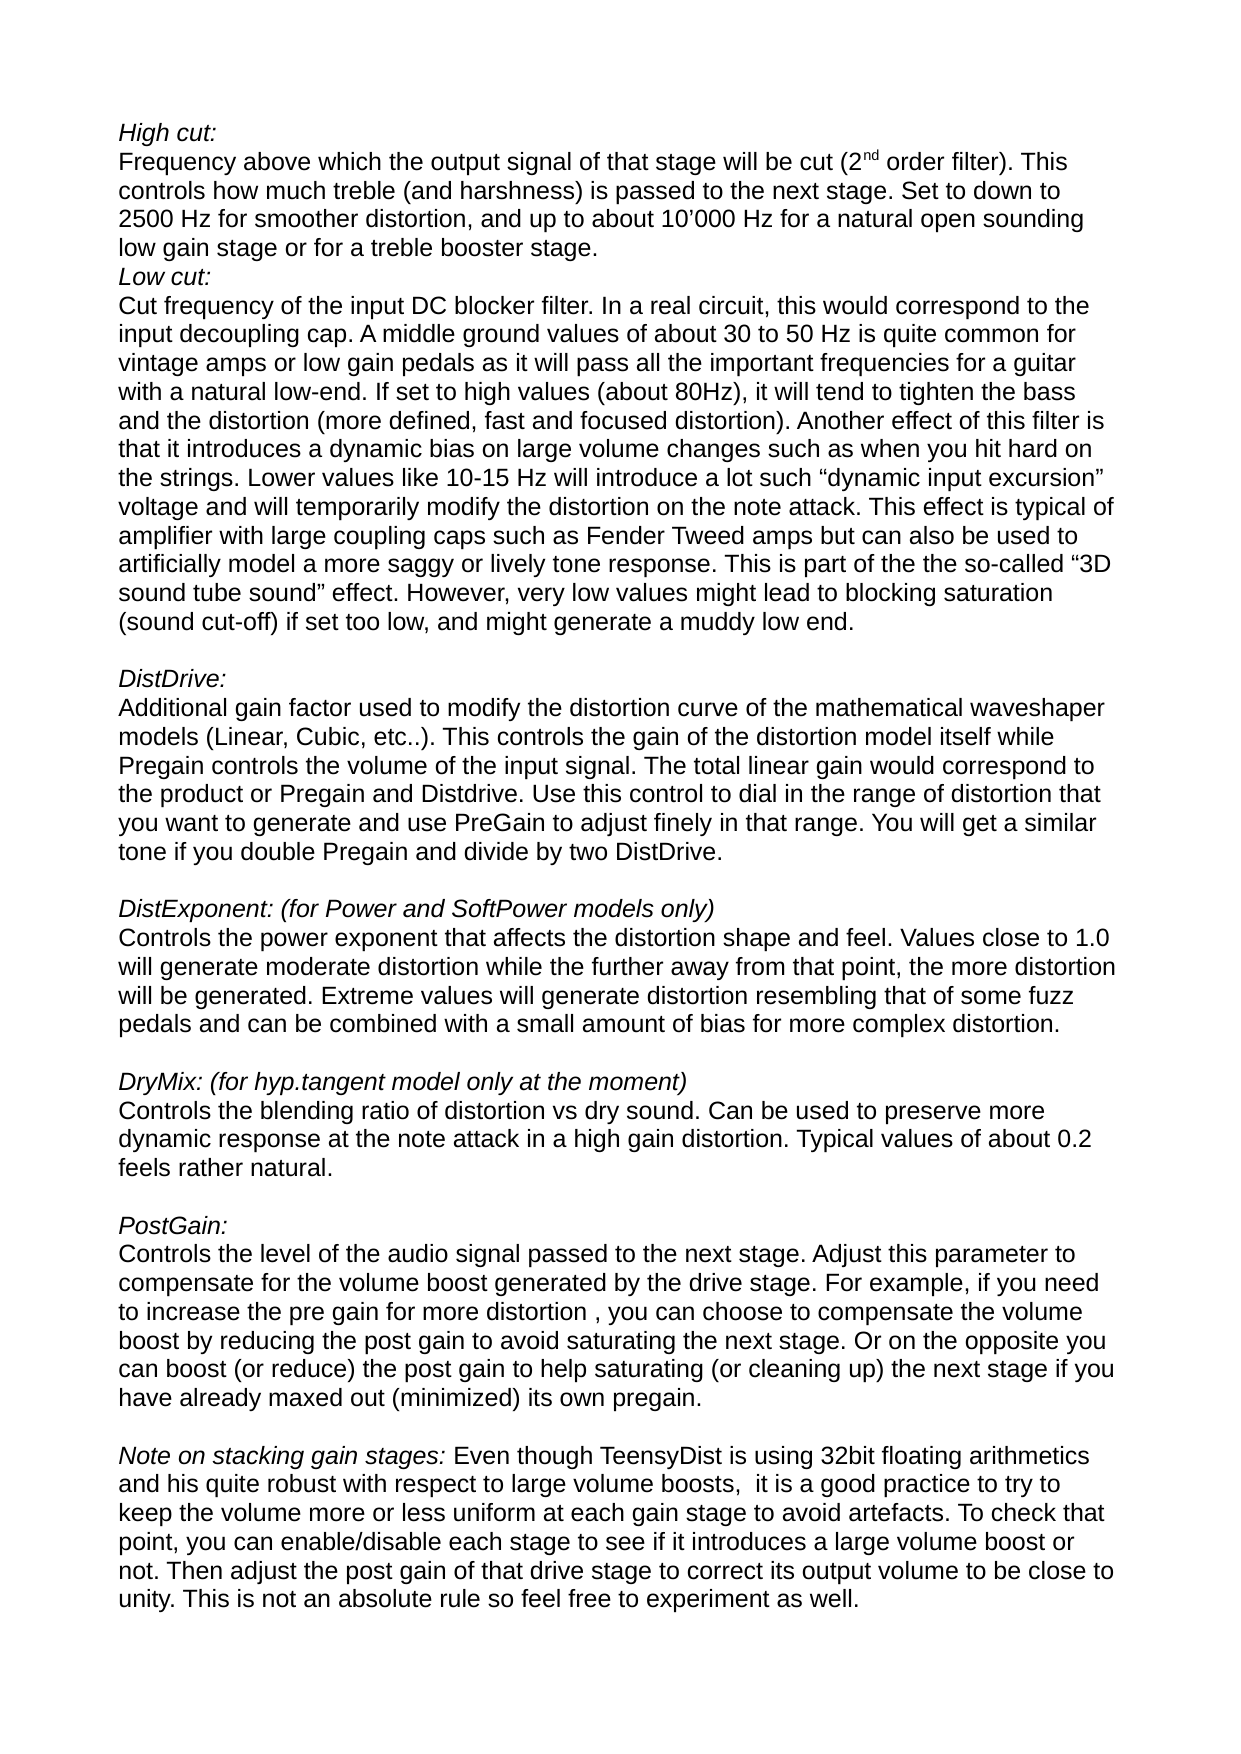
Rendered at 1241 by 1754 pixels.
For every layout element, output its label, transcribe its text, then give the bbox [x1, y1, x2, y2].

text DistDrive: [118, 664, 1122, 693]
text Frequency above which the output signal of that stage will be cut (2nd order filter). This controls how much treble (and harshness) is passed to the next stage. Set to down to 2500 Hz for smoother distortion, and up to about 10’000 Hz for a natural open sounding low gain stage or for a treble booster stage. [118, 147, 1122, 262]
text High cut: [118, 118, 1122, 147]
text Controls the blending ratio of distortion vs dry sound. Can be used to preserve more dynamic response at the note attack in a high gain distortion. Typical values of about 0.2 feels rather natural. [118, 1096, 1122, 1182]
text Controls the power exponent that affects the distortion shape and feel. Values close to 1.0 will generate moderate distortion while the further away from that point, the more distortion will be generated. Extreme values will generate distortion resembling that of some fuzz pedals and can be combined with a small amount of bias for more complex distortion. [118, 923, 1122, 1038]
text Note on stacking gain stages: Even though TeensyDist is using 32bit floating arithmetics and his quite robust with respect to large volume boosts, it is a good practice to try to keep the volume more or less uniform at each gain stage to avoid artefacts. To check that point, you can enable/disable each stage to see if it introduces a large volume boost or not. Then adjust the post gain of that drive stage to correct its output volume to be close to unity. This is not an absolute rule so feel free to experiment as well. [118, 1441, 1122, 1613]
text PostGain: [118, 1211, 1122, 1239]
text Controls the level of the audio signal passed to the next stage. Adjust this parameter to compensate for the volume boost generated by the drive stage. For example, if you need to increase the pre gain for more distortion , you can choose to compensate the volume boost by reducing the post gain to avoid saturating the next stage. Or on the opposite you can boost (or reduce) the post gain to help saturating (or cleaning up) the next stage if you have already maxed out (minimized) its own pregain. [118, 1239, 1122, 1412]
text Low cut: [118, 262, 1122, 291]
text Cut frequency of the input DC blocker filter. In a real circuit, this would correspond to the input decoupling cap. A middle ground values of about 30 to 50 Hz is quite common for vintage amps or low gain pedals as it will pass all the important frequencies for a guitar with a natural low-end. If set to high values (about 80Hz), it will tend to tighten the bass and the distortion (more defined, fast and focused distortion). Another effect of this filter is that it introduces a dynamic bias on large volume changes such as when you hit hard on the strings. Lower values like 10-15 Hz will introduce a lot such “dynamic input excursion” voltage and will temporarily modify the distortion on the note attack. This effect is typical of amplifier with large coupling caps such as Fender Tweed amps but can also be used to artificially model a more saggy or lively tone response. This is part of the the so-called “3D sound tube sound” effect. However, very low values might lead to blocking saturation (sound cut-off) if set too low, and might generate a muddy low end. [118, 291, 1122, 636]
text DistExponent: (for Power and SoftPower models only) [118, 894, 1122, 923]
text DryMix: (for hyp.tangent model only at the moment) [118, 1067, 1122, 1096]
text Additional gain factor used to modify the distortion curve of the mathematical waveshaper models (Linear, Cubic, etc..). This controls the gain of the distortion model itself while Pregain controls the volume of the input signal. The total linear gain would correspond to the product or Pregain and Distdrive. Use this control to dial in the range of distortion that you want to generate and use PreGain to adjust finely in that range. You will get a similar tone if you double Pregain and divide by two DistDrive. [118, 693, 1122, 866]
